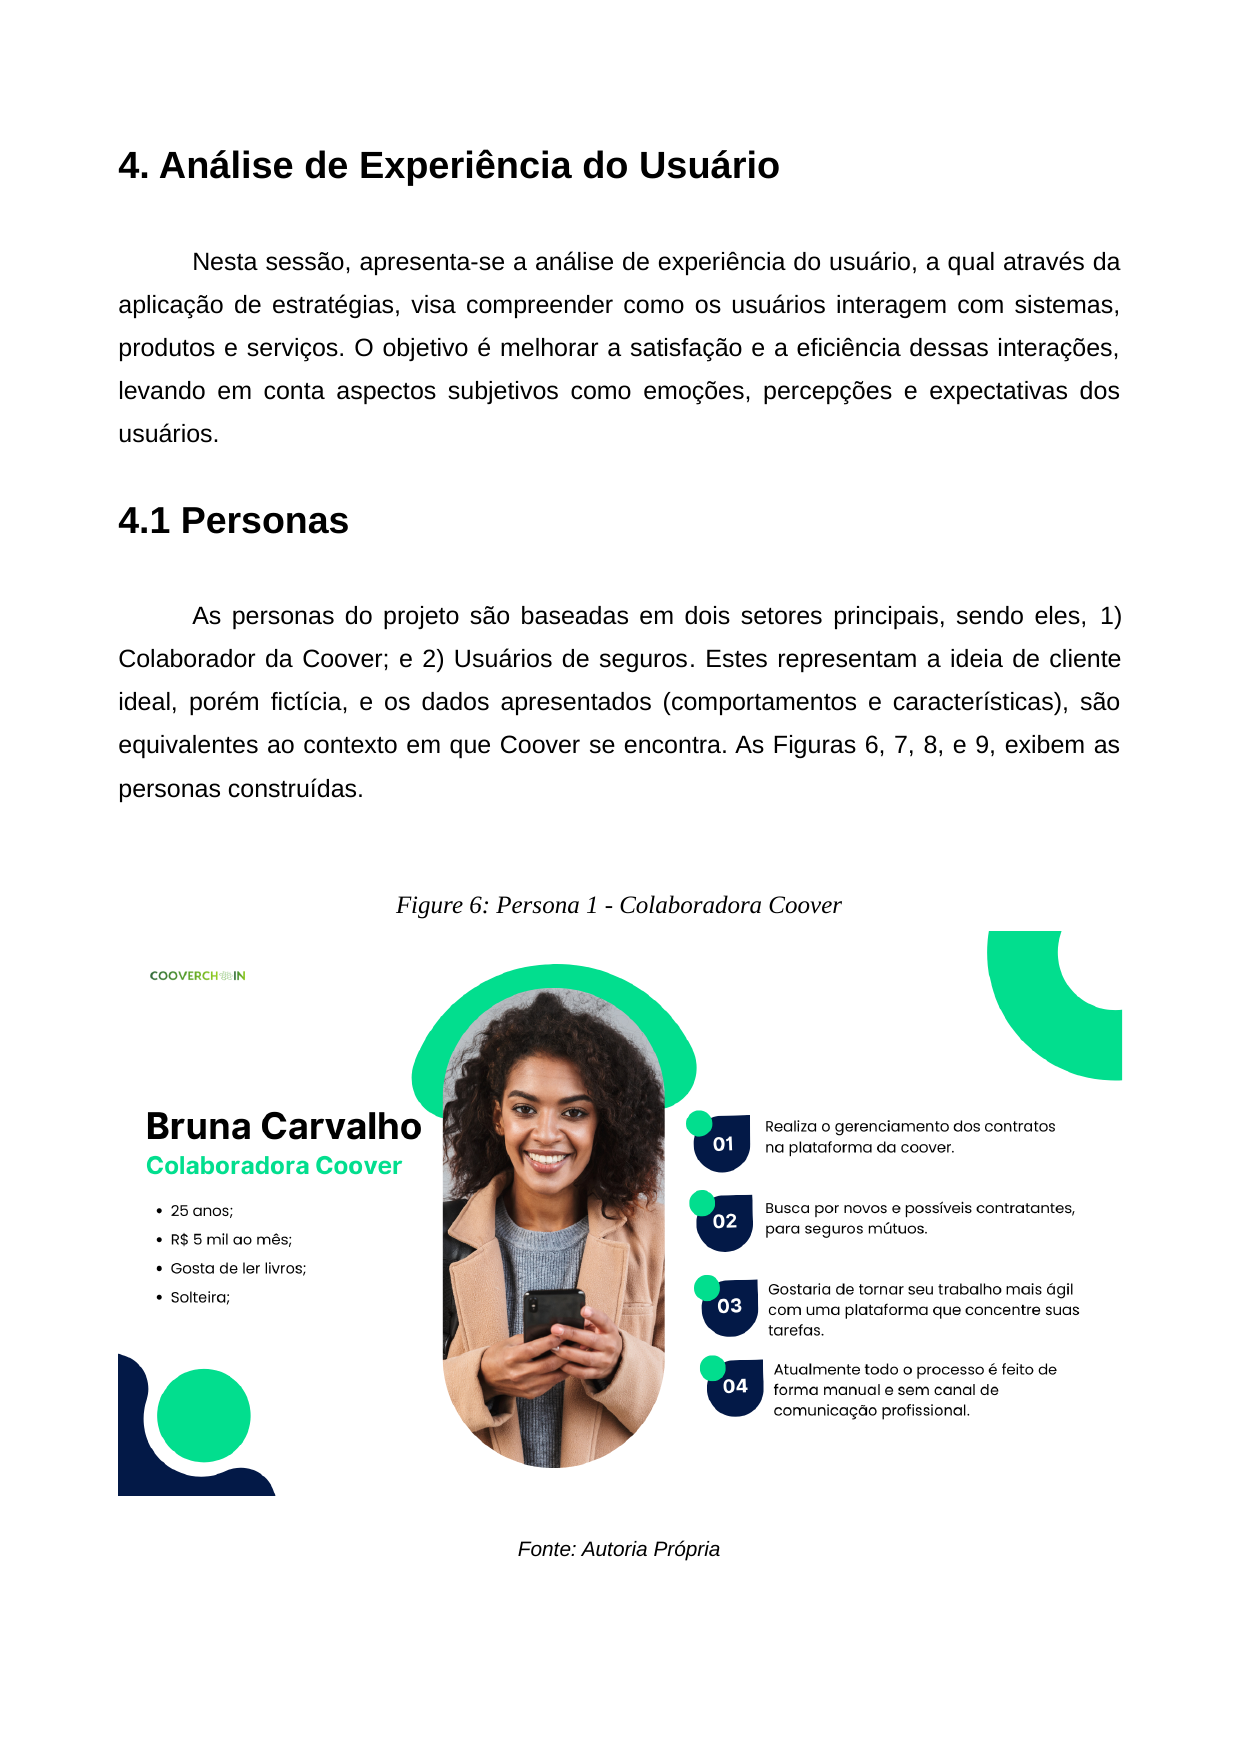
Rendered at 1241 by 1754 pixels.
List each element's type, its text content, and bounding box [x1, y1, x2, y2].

text Nesta sessão, apresenta-se a análise de experiência do usuário, a qual através da aplicação de estratégias, visa compreender como os usuários interagem com sistemas, produtos e serviços. O objetivo é melhorar a satisfação e a eficiência dessas interações, levando em conta aspectos subjetivos como emoções, percepções e expectativas dos usuários. [118, 247, 1122, 448]
text Figure 6: Persona 1 - Colaboradora Coover [118, 890, 1122, 918]
text As personas do projeto são baseadas em dois setores principais, sendo eles, 1) Colaborador da Coover; e 2) Usuários de seguros. Estes representam a ideia de cliente ideal, porém fictícia, e os dados apresentados (comportamentos e características), são equivalentes ao contexto em que Coover se encontra. As Figuras 6, 7, 8, e 9, exibem as personas construídas. [118, 601, 1122, 802]
text [118, 877, 1122, 890]
text [118, 918, 1122, 931]
picture [118, 931, 1123, 1496]
subtitle 4.1 Personas [118, 498, 1122, 541]
text Fonte: Autoria Própria [118, 1496, 1122, 1560]
subtitle 4. Análise de Experiência do Usuário [118, 143, 1122, 187]
